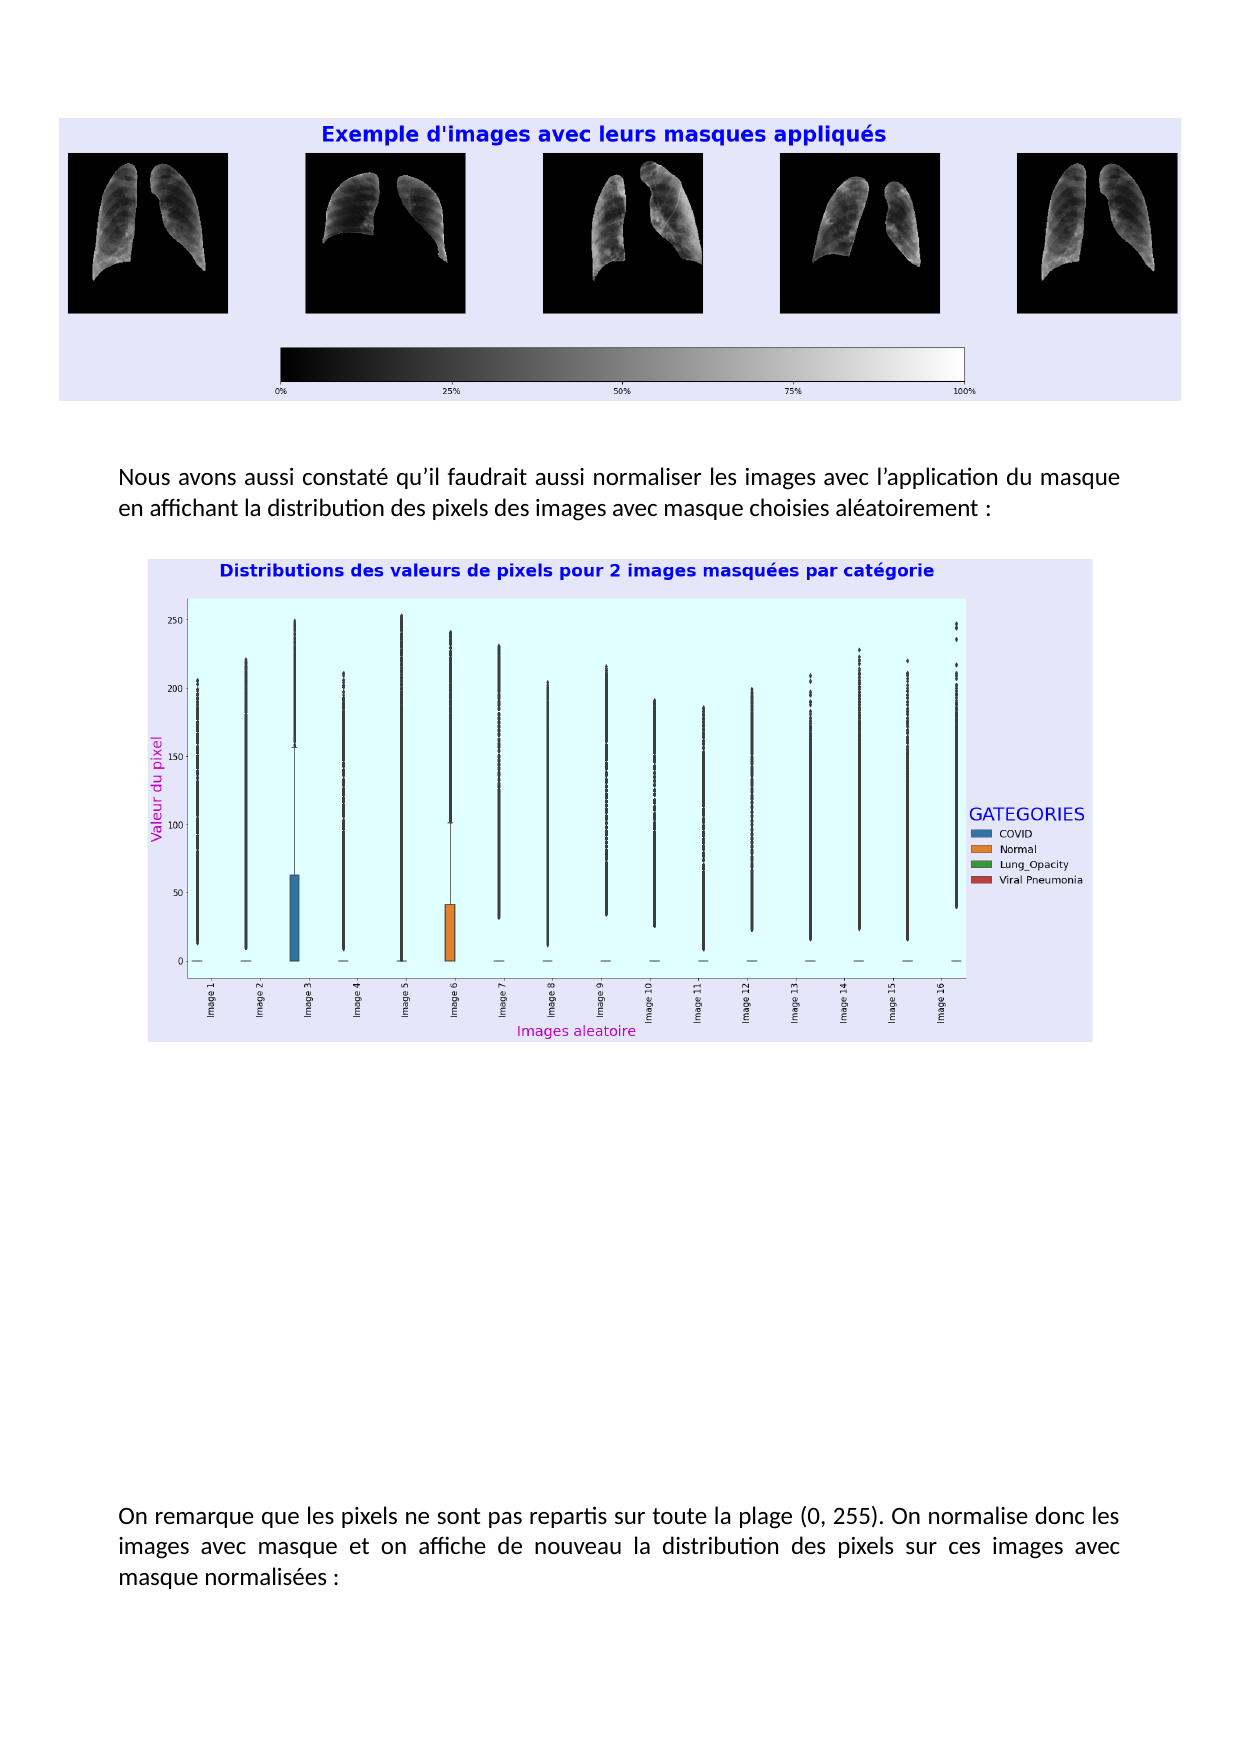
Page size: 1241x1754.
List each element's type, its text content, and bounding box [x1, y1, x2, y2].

text Nous avons aussi constaté qu’il faudrait aussi normaliser les images avec l’application du masque en affichant la distribution des pixels des images avec masque choisies aléatoirement : [118, 461, 1122, 522]
text On remarque que les pixels ne sont pas repartis sur toute la plage (0, 255). On normalise donc les images avec masque et on affiche de nouveau la distribution des pixels sur ces images avec masque normalisées : [118, 1500, 1122, 1591]
picture [147, 559, 1093, 1042]
picture [59, 118, 1182, 401]
